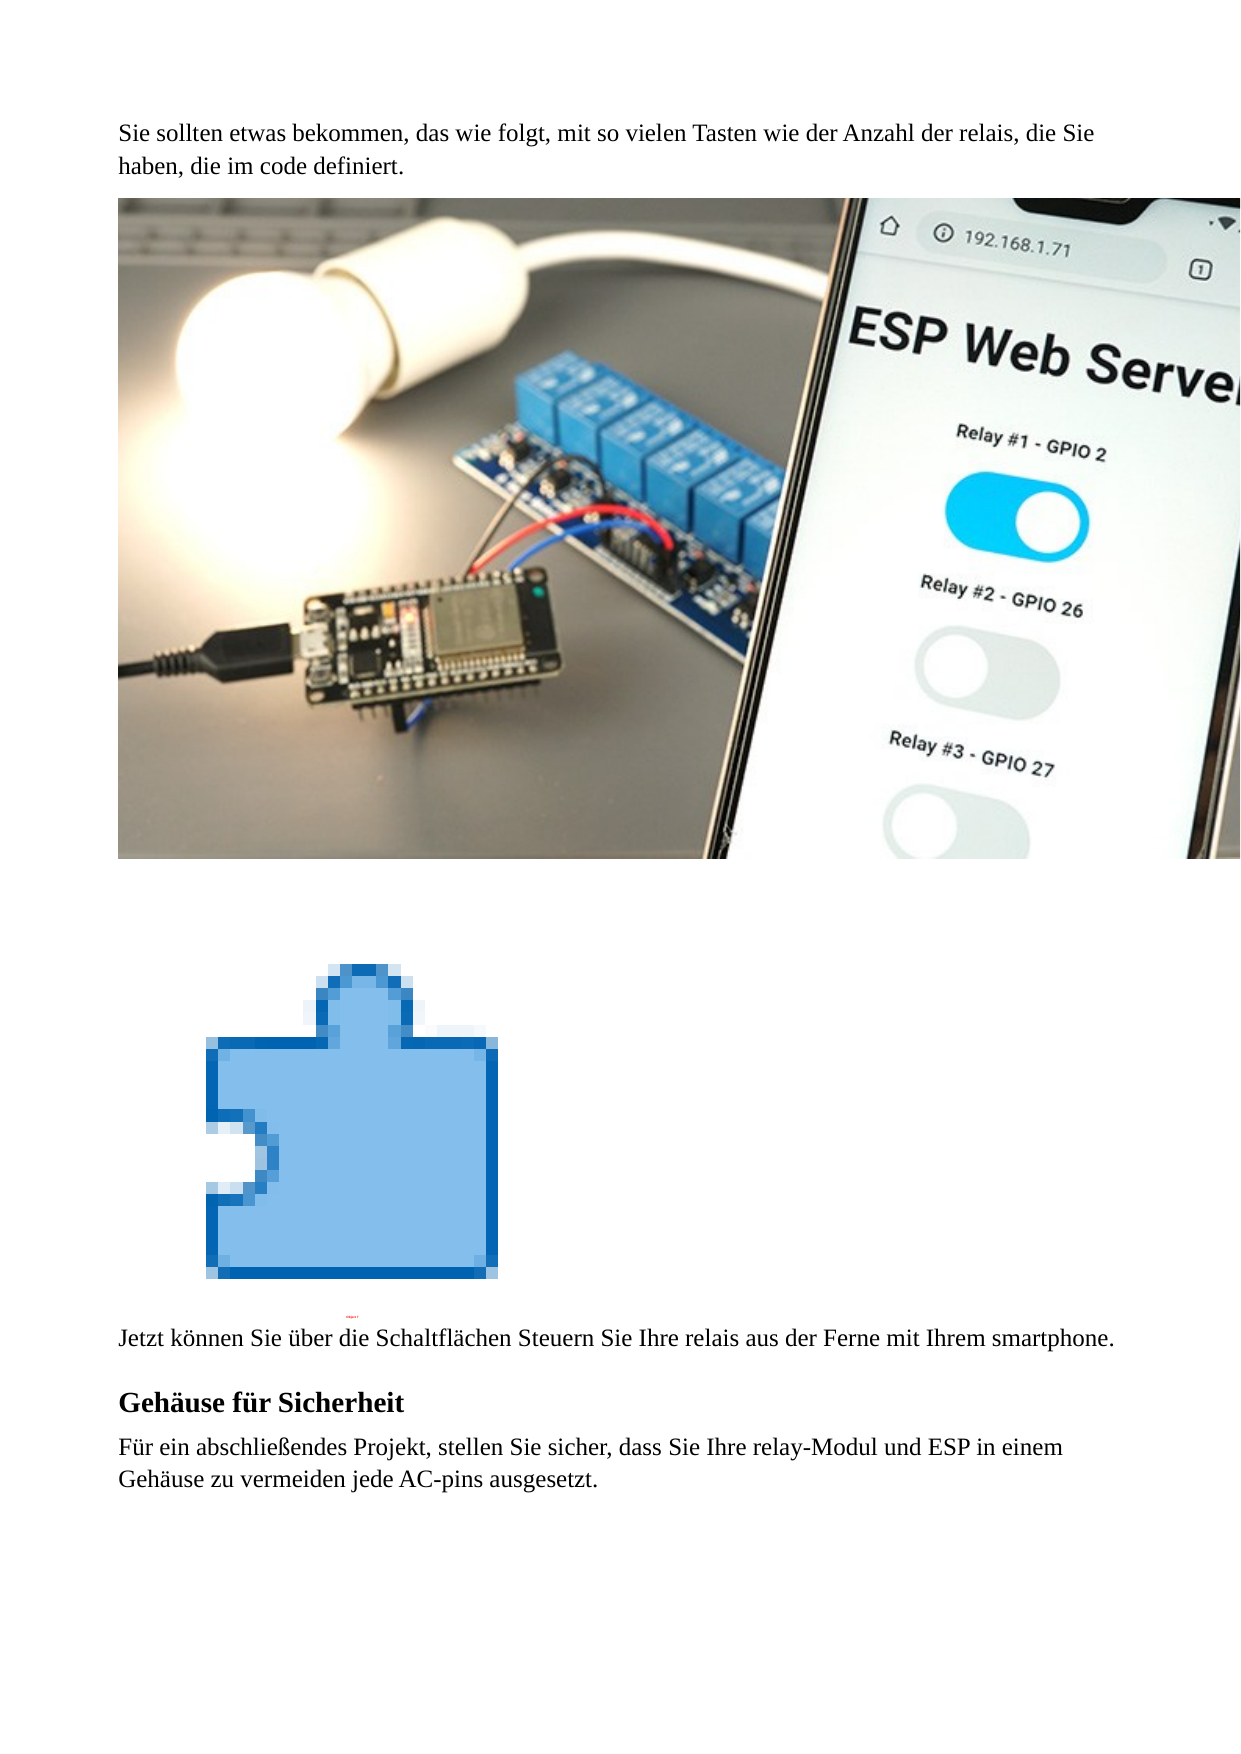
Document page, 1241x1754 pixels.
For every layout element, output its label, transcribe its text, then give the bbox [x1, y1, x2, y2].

subtitle Gehäuse für Sicherheit [118, 1386, 1122, 1419]
text Jetzt können Sie über die Schaltflächen Steuern Sie Ihre relais aus der Ferne mit Ihrem smartphone. [118, 1323, 1122, 1352]
text Sie sollten etwas bekommen, das wie folgt, mit so vielen Tasten wie der Anzahl der relais, die Sie haben, die im code definiert. [118, 118, 1122, 180]
picture [118, 198, 1241, 859]
text Für ein abschließendes Projekt, stellen Sie sicher, dass Sie Ihre relay-Modul und ESP in einem Gehäuse zu vermeiden jede AC-pins ausgesetzt. [118, 1432, 1122, 1493]
